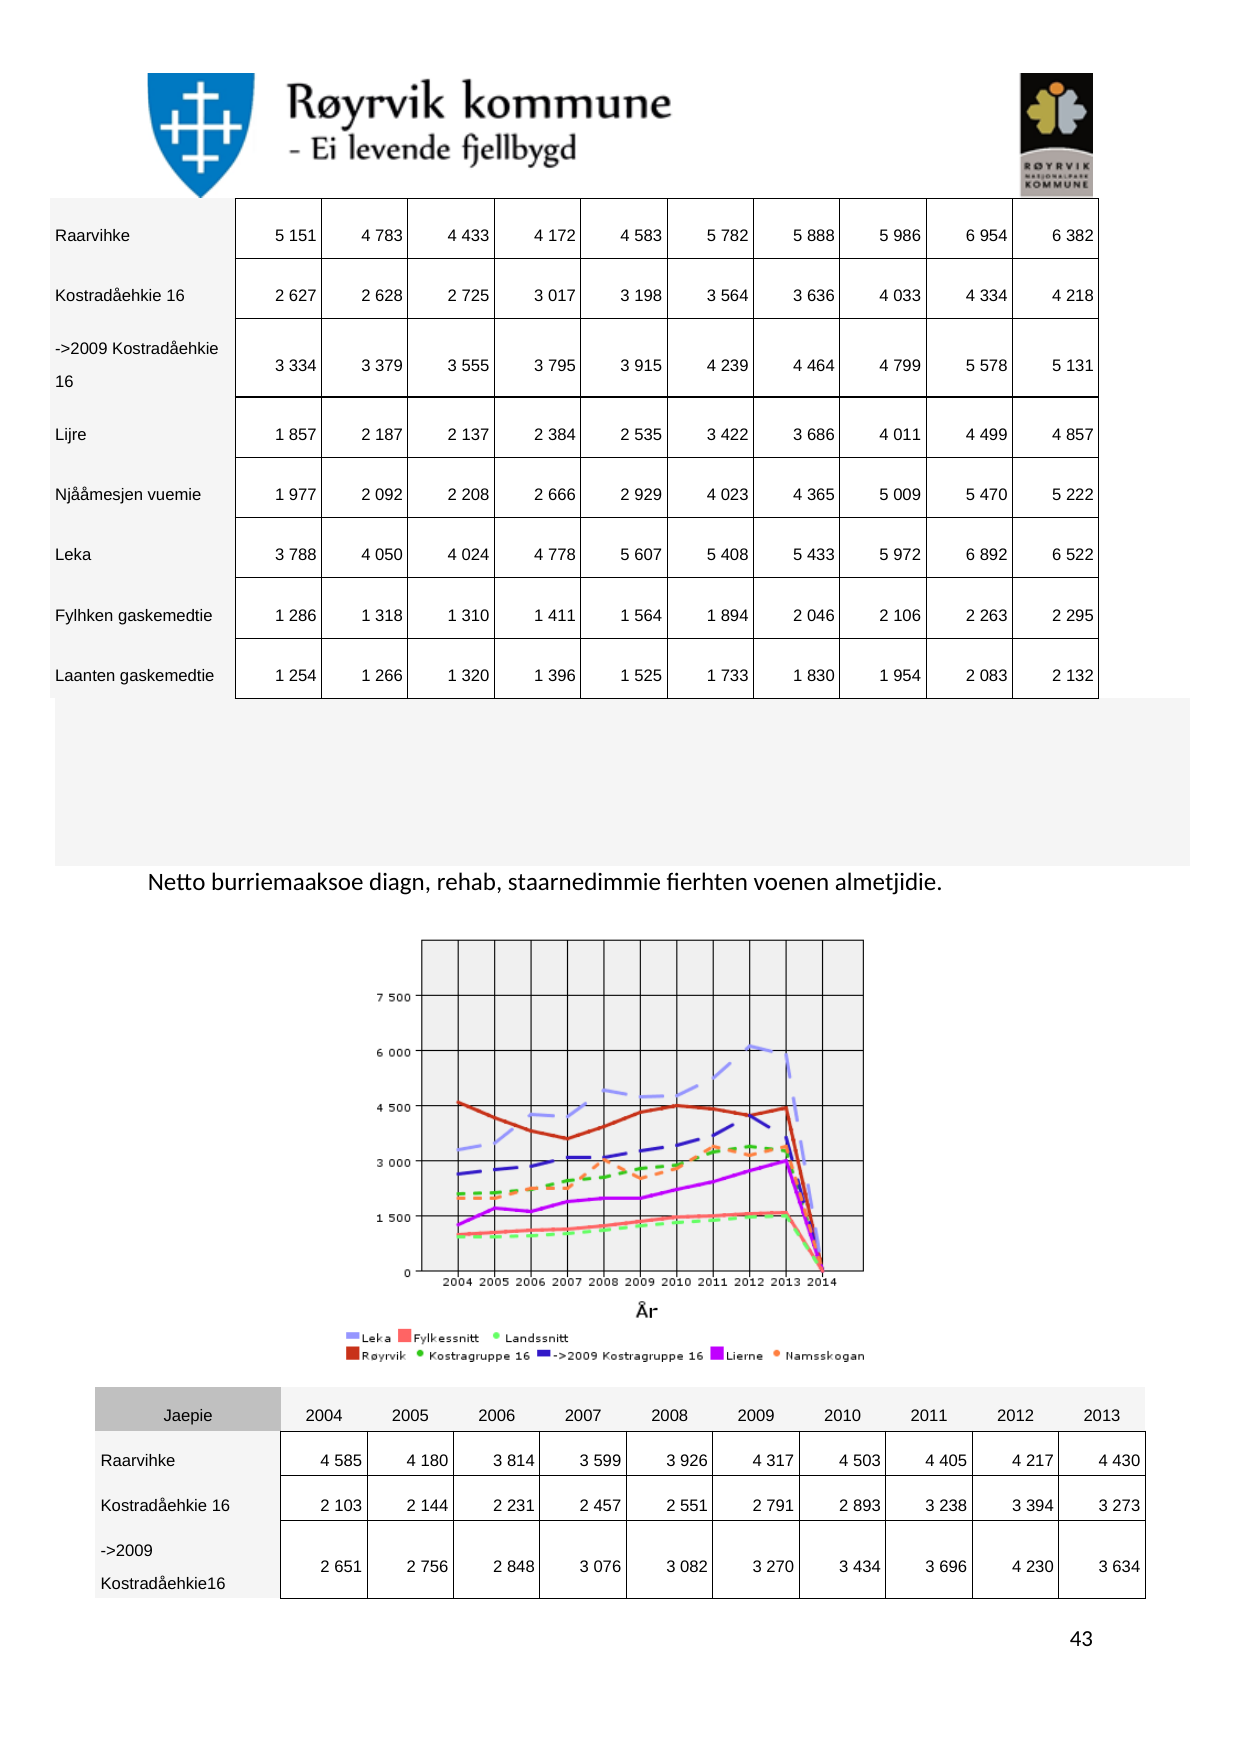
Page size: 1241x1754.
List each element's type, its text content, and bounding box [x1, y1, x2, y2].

table_header 2006 [453, 1387, 540, 1431]
table_cell 2 295 [1013, 578, 1098, 638]
picture [147, 73, 1093, 198]
table_cell 4 464 [754, 319, 839, 396]
table_cell 5 986 [840, 199, 926, 258]
table_cell 5 222 [1013, 458, 1098, 517]
table_cell 3 915 [581, 319, 667, 396]
table_cell 5 131 [1013, 319, 1098, 396]
table_cell 3 634 [1059, 1521, 1145, 1598]
table_cell 4 230 [973, 1521, 1058, 1598]
table_cell [55, 698, 1190, 866]
table_cell 4 405 [886, 1432, 972, 1475]
table_cell [1099, 198, 1190, 258]
table_cell [1099, 517, 1190, 577]
table_cell 4 433 [408, 199, 494, 258]
table_cell 2 791 [713, 1476, 799, 1520]
table_cell 3 076 [540, 1521, 626, 1598]
table_cell 5 408 [668, 518, 753, 577]
table_cell 4 180 [368, 1432, 453, 1475]
table_cell 1 310 [408, 578, 494, 638]
table_cell Kostradåehkie 16 [50, 258, 235, 318]
table_header 2008 [626, 1387, 713, 1431]
table_cell 2 551 [627, 1476, 712, 1520]
table_cell 4 217 [973, 1432, 1058, 1475]
table_cell 4 033 [840, 259, 926, 318]
table_cell 5 578 [927, 319, 1012, 396]
table_cell 2 666 [495, 458, 580, 517]
table_cell 3 814 [454, 1432, 539, 1475]
table_cell 1 733 [668, 639, 753, 698]
table_cell 3 238 [886, 1476, 972, 1520]
table_cell 4 365 [754, 458, 839, 517]
table_cell Fylhken gaskemedtie [50, 577, 235, 638]
table_cell 4 430 [1059, 1432, 1145, 1475]
table_cell 2 046 [754, 578, 839, 638]
table_header 2013 [1059, 1387, 1145, 1431]
table_cell 2 092 [322, 458, 407, 517]
table_cell 2 384 [495, 398, 580, 457]
table_cell 1 857 [236, 398, 321, 457]
table_cell 1 954 [840, 639, 926, 698]
table_cell 4 024 [408, 518, 494, 577]
table_cell 2 231 [454, 1476, 539, 1520]
table_cell 2 144 [368, 1476, 453, 1520]
table_header Jaepie [95, 1387, 281, 1431]
table_cell 1 320 [408, 639, 494, 698]
table_cell 2 535 [581, 398, 667, 457]
table_cell [1099, 318, 1190, 396]
table_cell 2 628 [322, 259, 407, 318]
table_cell 3 599 [540, 1432, 626, 1475]
table_cell 2 208 [408, 458, 494, 517]
table_cell Raarvihke [95, 1431, 280, 1475]
table_cell 1 894 [668, 578, 753, 638]
table_cell 2 137 [408, 398, 494, 457]
table_cell 3 273 [1059, 1476, 1145, 1520]
table_cell 1 266 [322, 639, 407, 698]
table_cell 1 286 [236, 578, 321, 638]
table_cell 3 198 [581, 259, 667, 318]
table_cell 4 499 [927, 398, 1012, 457]
table_cell 4 050 [322, 518, 407, 577]
table_cell 3 270 [713, 1521, 799, 1598]
table_cell 6 382 [1013, 199, 1098, 258]
table_cell 5 607 [581, 518, 667, 577]
table_cell [1099, 396, 1190, 457]
table_cell 3 564 [668, 259, 753, 318]
picture [344, 921, 896, 1362]
table_cell 1 396 [495, 639, 580, 698]
table_cell 5 888 [754, 199, 839, 258]
table_cell 3 795 [495, 319, 580, 396]
table_cell 3 082 [627, 1521, 712, 1598]
table_header 2012 [972, 1387, 1059, 1431]
table_header 2010 [799, 1387, 886, 1431]
table_cell 4 218 [1013, 259, 1098, 318]
table_cell [50, 698, 55, 866]
table_cell 5 782 [668, 199, 753, 258]
table_cell 6 892 [927, 518, 1012, 577]
table_cell 3 394 [973, 1476, 1058, 1520]
table_cell 2 132 [1013, 639, 1098, 698]
text Netto burriemaaksoe diagn, rehab, staarnedimmie fierhten voenen almetjidie. [148, 866, 1093, 896]
table_cell [1099, 577, 1190, 638]
table_cell 4 585 [281, 1432, 367, 1475]
table_cell 4 583 [581, 199, 667, 258]
table_cell Njååmesjen vuemie [50, 457, 235, 517]
table_cell 4 334 [927, 259, 1012, 318]
table_cell 3 636 [754, 259, 839, 318]
table_cell 2 929 [581, 458, 667, 517]
table_cell 5 972 [840, 518, 926, 577]
table_cell 2 725 [408, 259, 494, 318]
table_cell 2 627 [236, 259, 321, 318]
table_cell 3 017 [495, 259, 580, 318]
table_header 2011 [886, 1387, 972, 1431]
table_cell 3 422 [668, 398, 753, 457]
table_cell 1 525 [581, 639, 667, 698]
table_cell 5 470 [927, 458, 1012, 517]
table_cell [1099, 258, 1190, 318]
table_cell 1 254 [236, 639, 321, 698]
table_cell 4 799 [840, 319, 926, 396]
table_cell 2 893 [800, 1476, 885, 1520]
table_cell 3 926 [627, 1432, 712, 1475]
table_cell 4 503 [800, 1432, 885, 1475]
table_cell Leka [50, 517, 235, 577]
table_cell Laanten gaskemedtie [50, 638, 235, 698]
table_cell 2 083 [927, 639, 1012, 698]
table_cell 4 857 [1013, 398, 1098, 457]
table_cell 3 696 [886, 1521, 972, 1598]
table_cell [1099, 457, 1190, 517]
table_header 2009 [713, 1387, 799, 1431]
table_cell 4 783 [322, 199, 407, 258]
table_cell 2 651 [281, 1521, 367, 1598]
table_header 2005 [367, 1387, 453, 1431]
table_cell 6 954 [927, 199, 1012, 258]
table_cell 1 411 [495, 578, 580, 638]
table_cell 3 334 [236, 319, 321, 396]
table_cell 3 434 [800, 1521, 885, 1598]
table_cell 1 977 [236, 458, 321, 517]
table_cell 3 379 [322, 319, 407, 396]
table_cell ->2009 Kostradåehkie 16 [50, 318, 235, 396]
table_cell 2 106 [840, 578, 926, 638]
table_cell 4 023 [668, 458, 753, 517]
table_cell ->2009 Kostradåehkie16 [95, 1520, 280, 1598]
table_cell Kostradåehkie 16 [95, 1475, 280, 1520]
table_cell 5 433 [754, 518, 839, 577]
table_cell 3 686 [754, 398, 839, 457]
table_cell 2 187 [322, 398, 407, 457]
table_cell 3 788 [236, 518, 321, 577]
table_cell 1 830 [754, 639, 839, 698]
table_cell 5 009 [840, 458, 926, 517]
table_cell 1 318 [322, 578, 407, 638]
table_header 2004 [281, 1387, 367, 1431]
table_cell 2 457 [540, 1476, 626, 1520]
table_cell 2 756 [368, 1521, 453, 1598]
table_cell 4 172 [495, 199, 580, 258]
table_cell 4 011 [840, 398, 926, 457]
table_cell 2 103 [281, 1476, 367, 1520]
table_cell 2 848 [454, 1521, 539, 1598]
table_cell 4 239 [668, 319, 753, 396]
table_cell Raarvihke [50, 198, 235, 258]
table_cell 4 317 [713, 1432, 799, 1475]
table_cell 2 263 [927, 578, 1012, 638]
table_header 2007 [540, 1387, 626, 1431]
table_cell Lijre [50, 396, 235, 457]
table_cell [1099, 638, 1190, 698]
table_cell 3 555 [408, 319, 494, 396]
table_cell 4 778 [495, 518, 580, 577]
table_cell 1 564 [581, 578, 667, 638]
table_cell 6 522 [1013, 518, 1098, 577]
table_cell 5 151 [236, 199, 321, 258]
